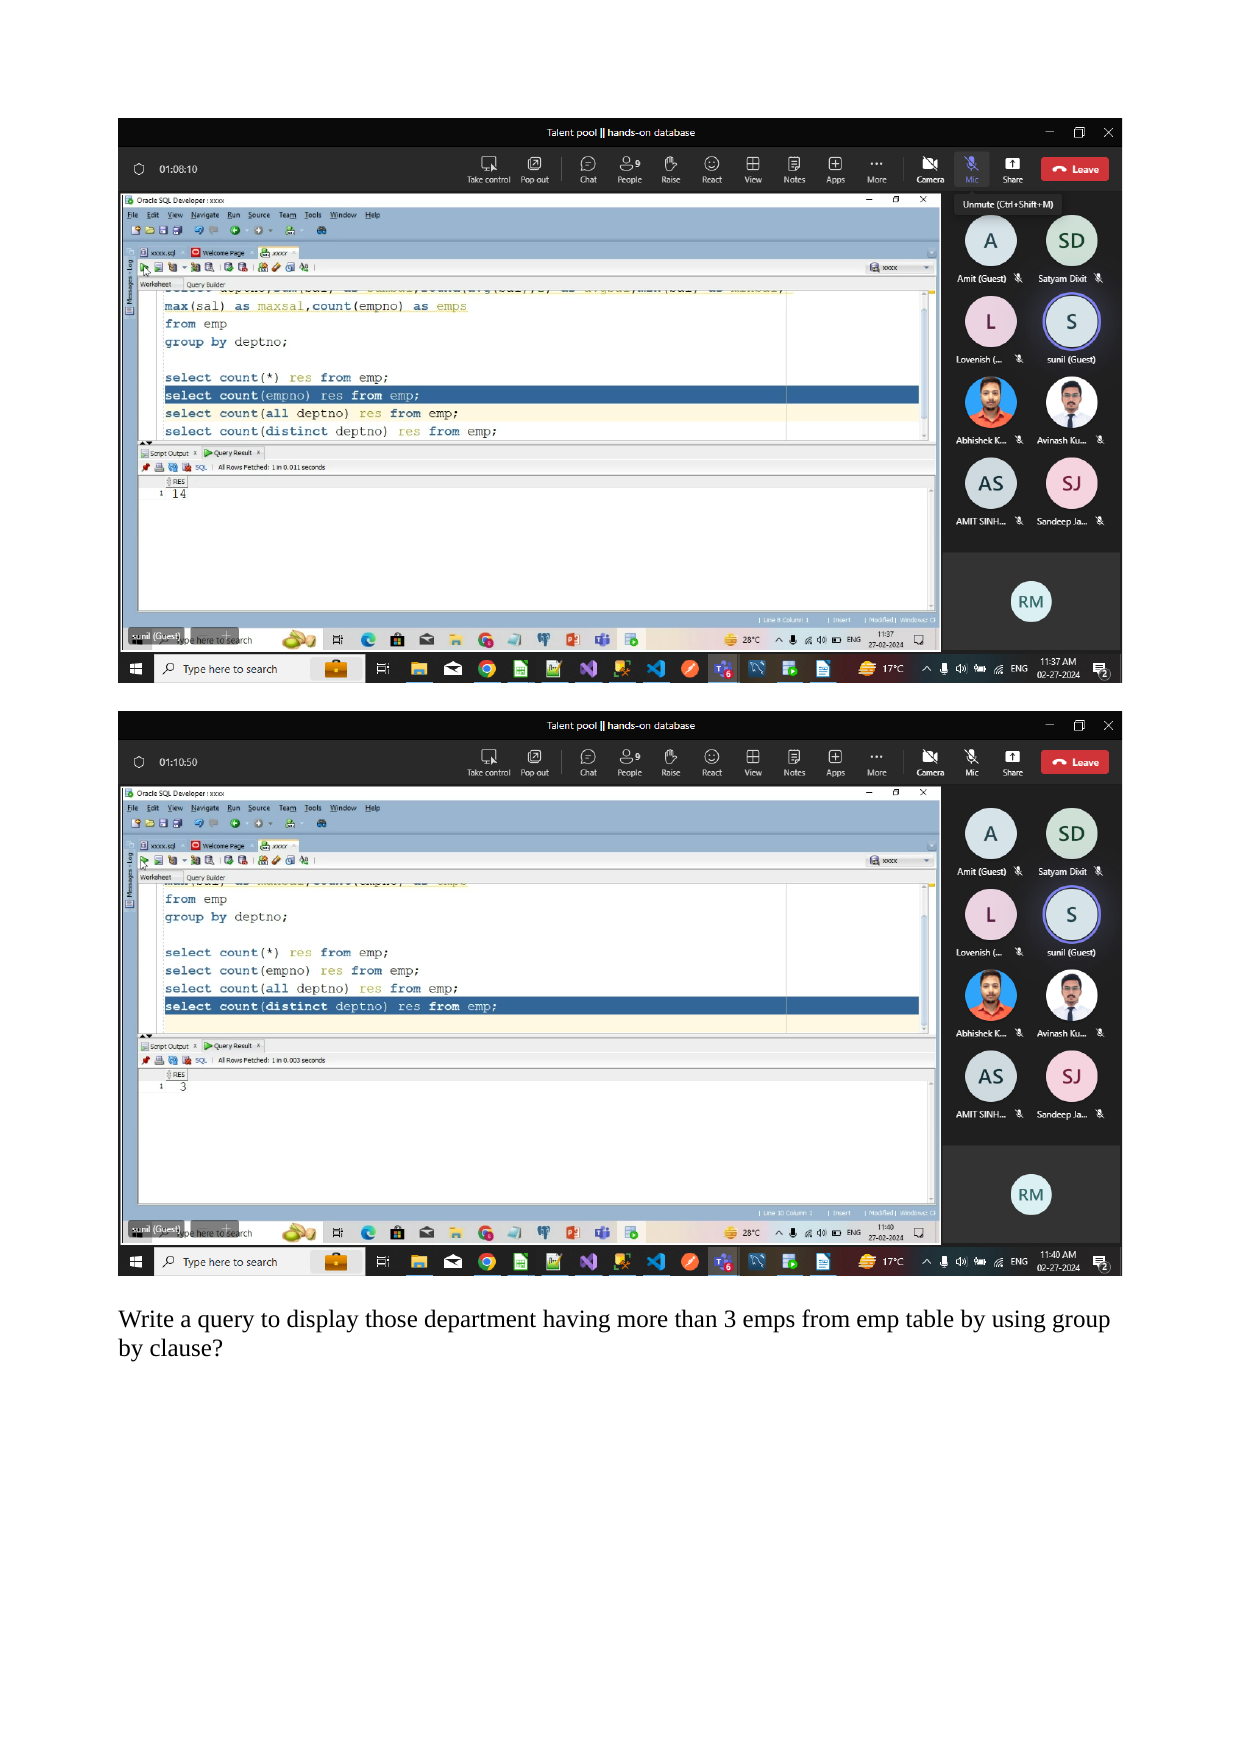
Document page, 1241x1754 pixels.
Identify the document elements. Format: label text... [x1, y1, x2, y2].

picture [118, 711, 1123, 1276]
picture [118, 118, 1123, 683]
text Write a query to display those department having more than 3 emps from emp table by using group by clause? [118, 1304, 1122, 1362]
